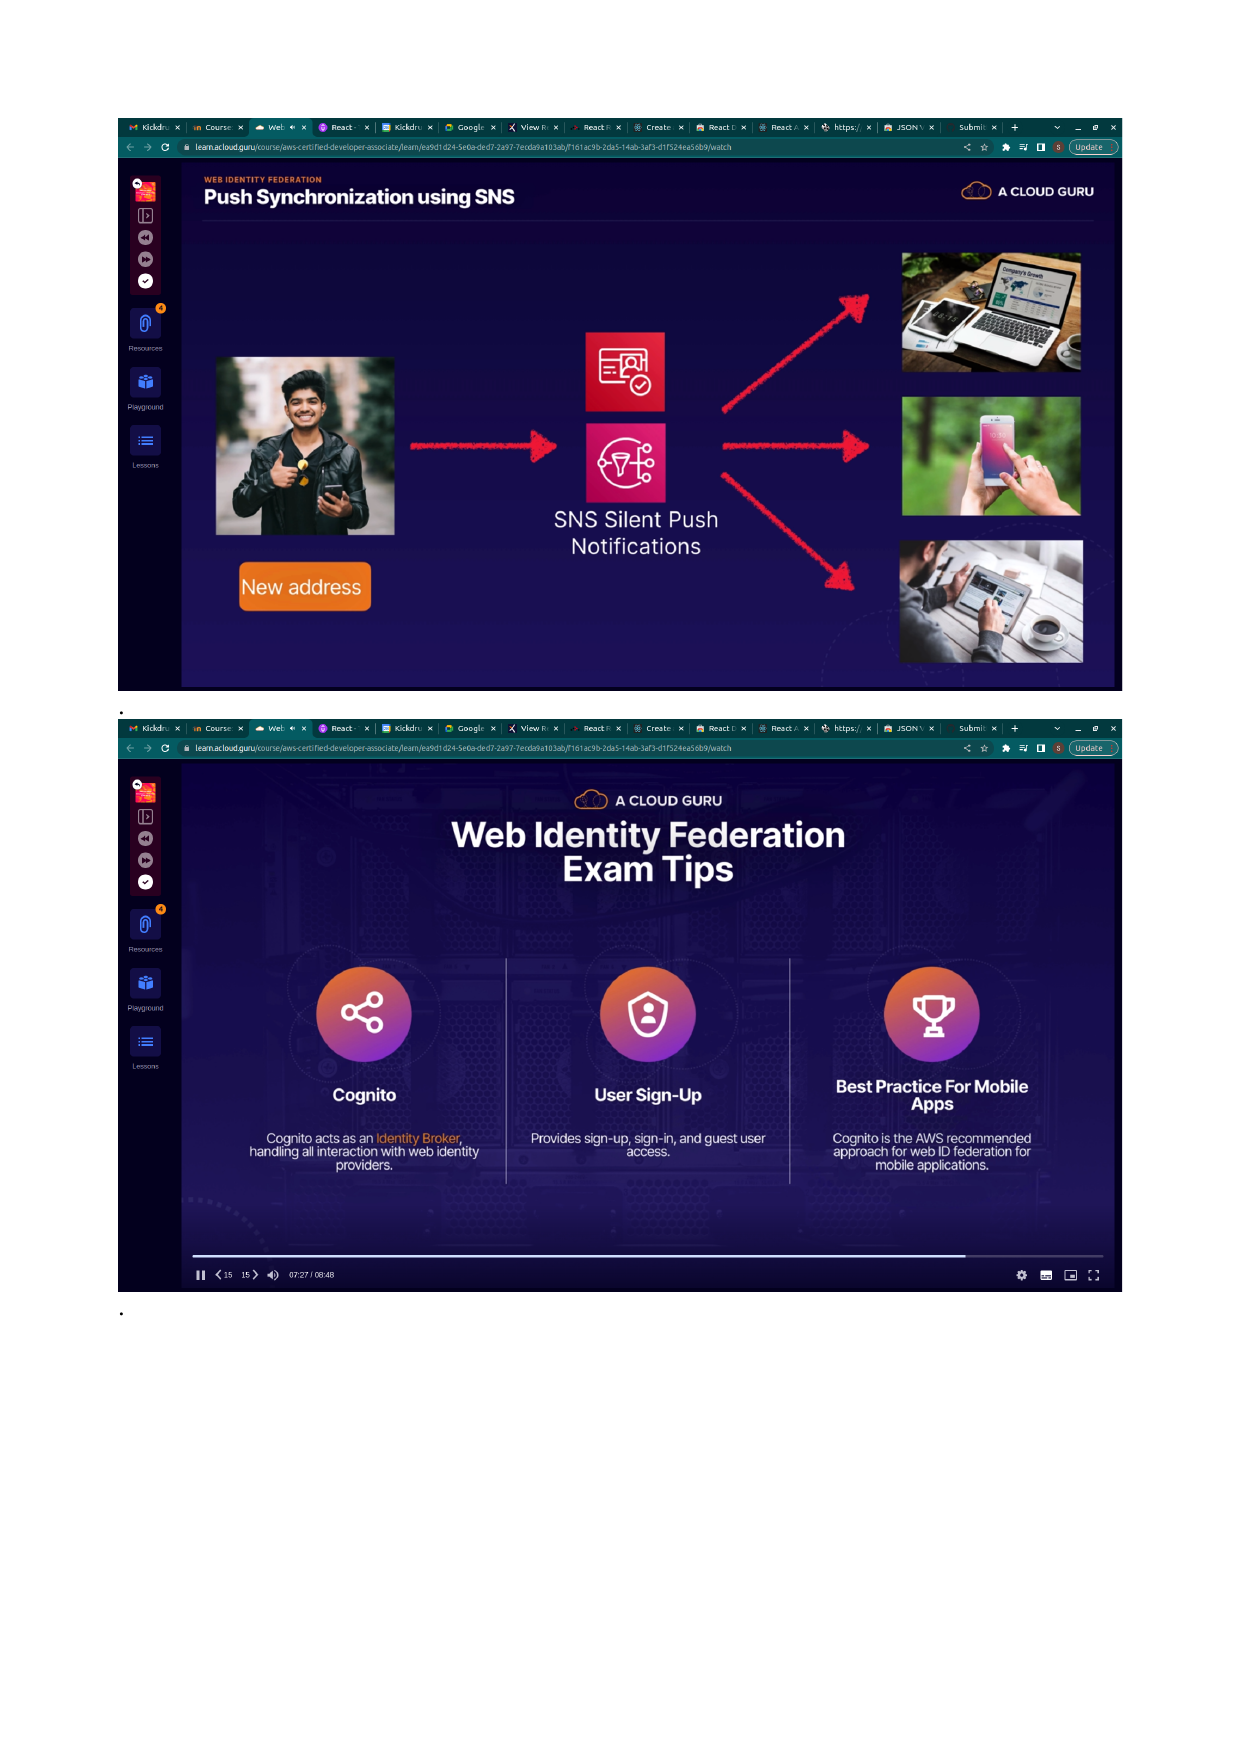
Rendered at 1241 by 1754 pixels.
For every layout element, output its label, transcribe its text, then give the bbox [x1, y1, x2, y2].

text . [118, 691, 1122, 719]
picture [118, 719, 1123, 1292]
picture [118, 118, 1123, 691]
text . [118, 1292, 1122, 1321]
